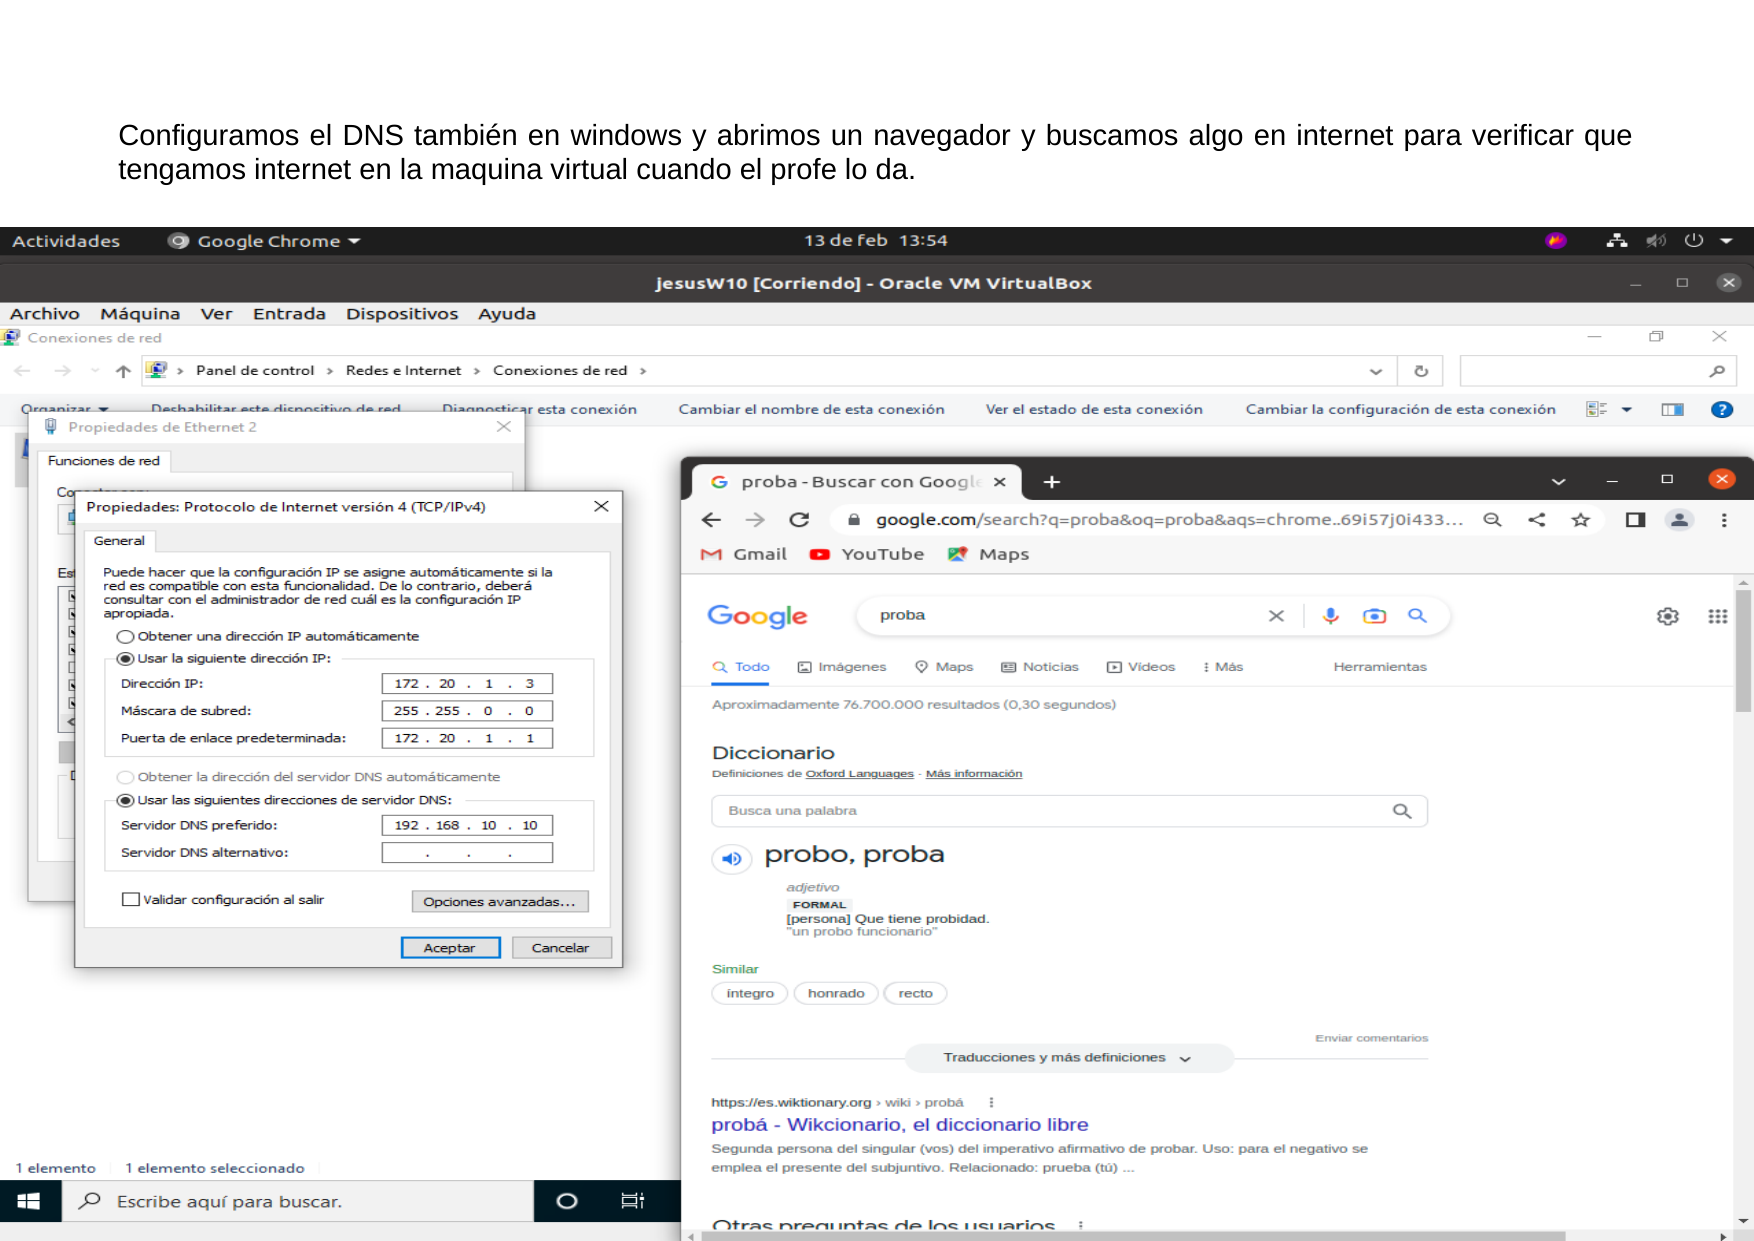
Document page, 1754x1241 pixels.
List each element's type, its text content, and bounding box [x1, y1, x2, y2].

text Configuramos el DNS también en windows y abrimos un navegador y buscamos algo en internet para verificar que tengamos internet en la maquina virtual cuando el profe lo da. [118, 118, 1636, 185]
picture [0, 227, 1754, 1241]
